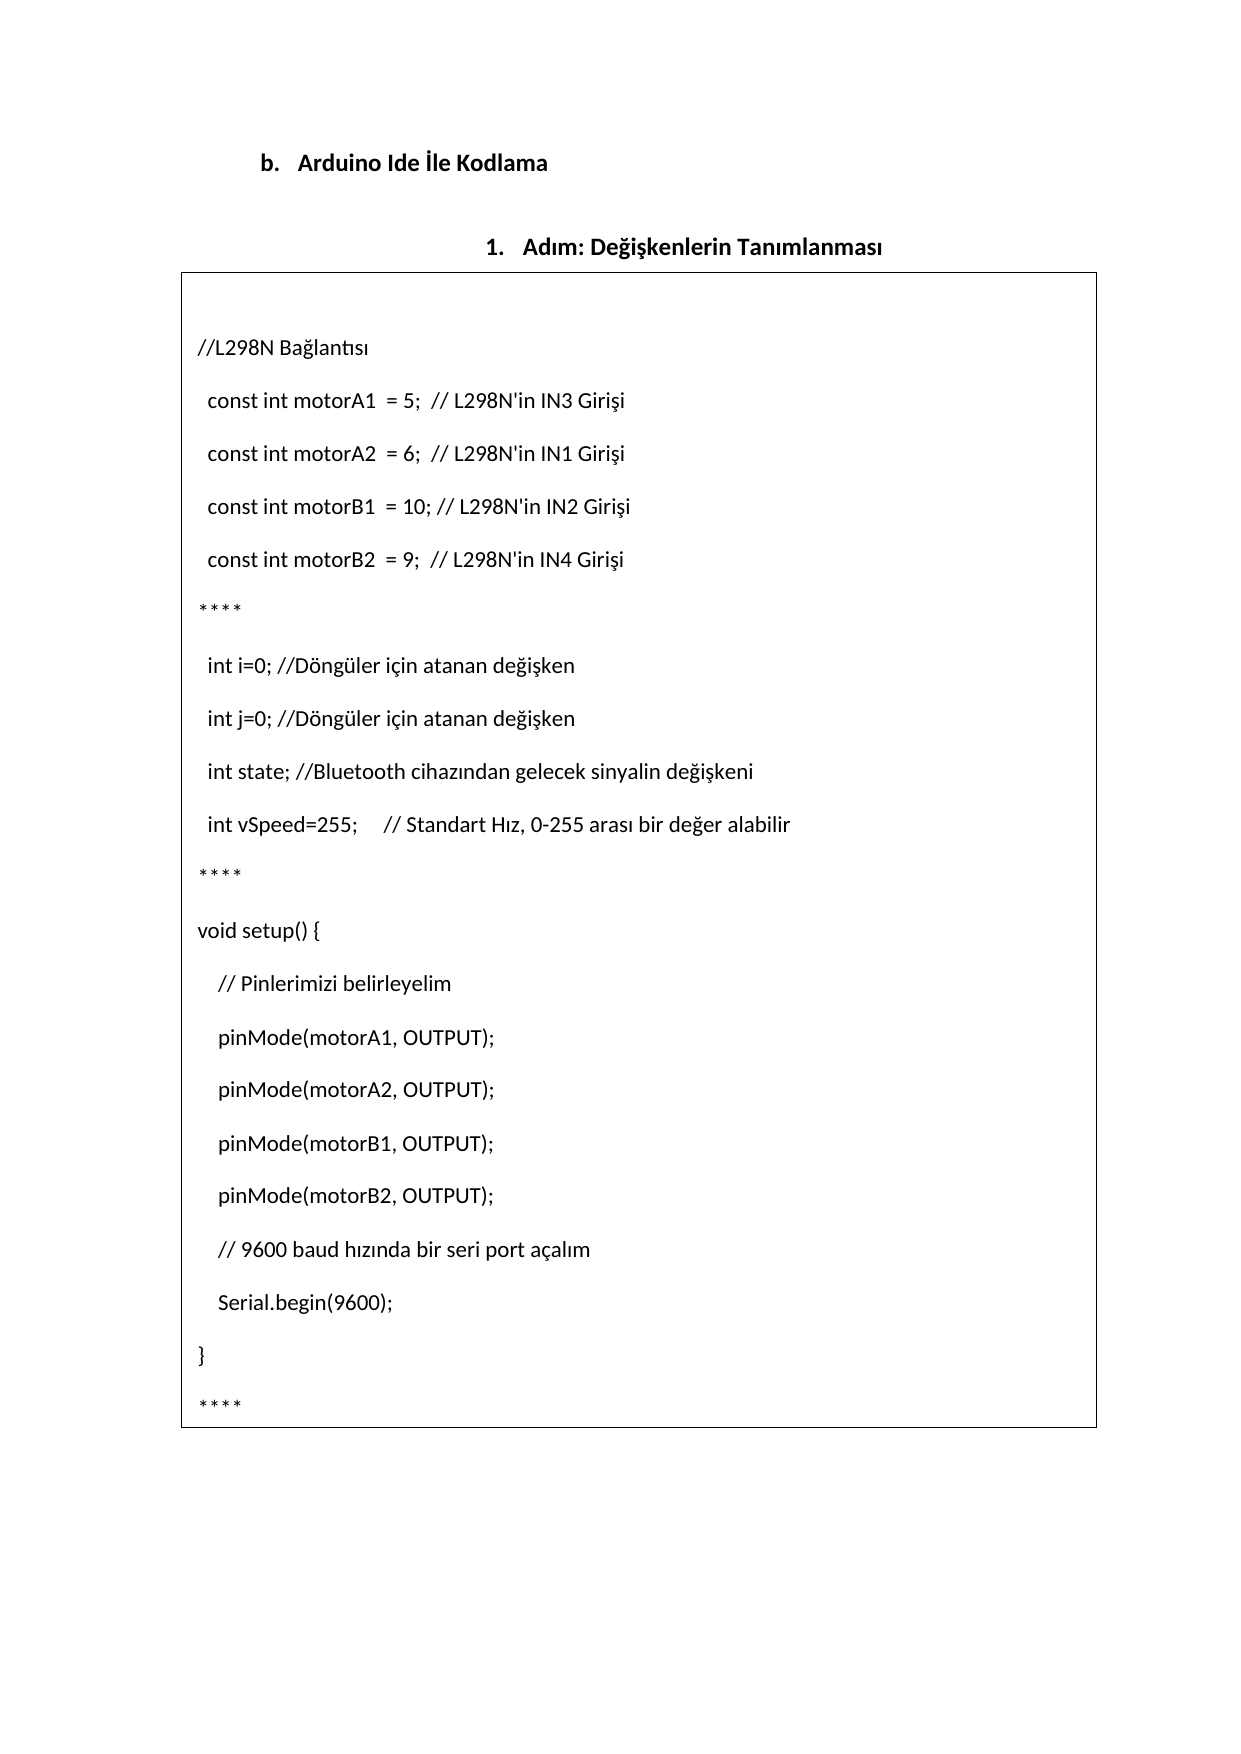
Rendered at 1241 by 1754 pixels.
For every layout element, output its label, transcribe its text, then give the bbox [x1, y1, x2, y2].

text **** [197, 863, 1081, 892]
text // 9600 baud hızında bir seri port açalım [197, 1235, 1081, 1263]
text int state; //Bluetooth cihazından gelecek sinyalin değişkeni [197, 757, 1081, 786]
list Arduino Ide İle Kodlama [260, 148, 1093, 178]
text Serial.begin(9600); [197, 1288, 1081, 1316]
text const int motorB2 = 9; // L298N'in IN4 Girişi [197, 545, 1081, 573]
text int i=0; //Döngüler için atanan değişken [197, 651, 1081, 679]
text pinMode(motorB2, OUTPUT); [197, 1182, 1081, 1210]
list Adım: Değişkenlerin Tanımlanması [485, 231, 1093, 262]
text // Pinlerimizi belirleyelim [197, 969, 1081, 998]
text pinMode(motorB1, OUTPUT); [197, 1129, 1081, 1157]
text pinMode(motorA1, OUTPUT); [197, 1023, 1081, 1051]
text int vSpeed=255; // Standart Hız, 0-255 arası bir değer alabilir [197, 811, 1081, 838]
text const int motorB1 = 10; // L298N'in IN2 Girişi [197, 492, 1081, 520]
text } [197, 1341, 1081, 1369]
text const int motorA2 = 6; // L298N'in IN1 Girişi [197, 439, 1081, 467]
text const int motorA1 = 5; // L298N'in IN3 Girişi [197, 386, 1081, 414]
text //L298N Bağlantısı [197, 333, 1081, 361]
text pinMode(motorA2, OUTPUT); [197, 1076, 1081, 1104]
text **** [197, 1394, 1081, 1419]
text **** [197, 598, 1081, 626]
text void setup() { [197, 917, 1081, 944]
text int j=0; //Döngüler için atanan değişken [197, 704, 1081, 732]
